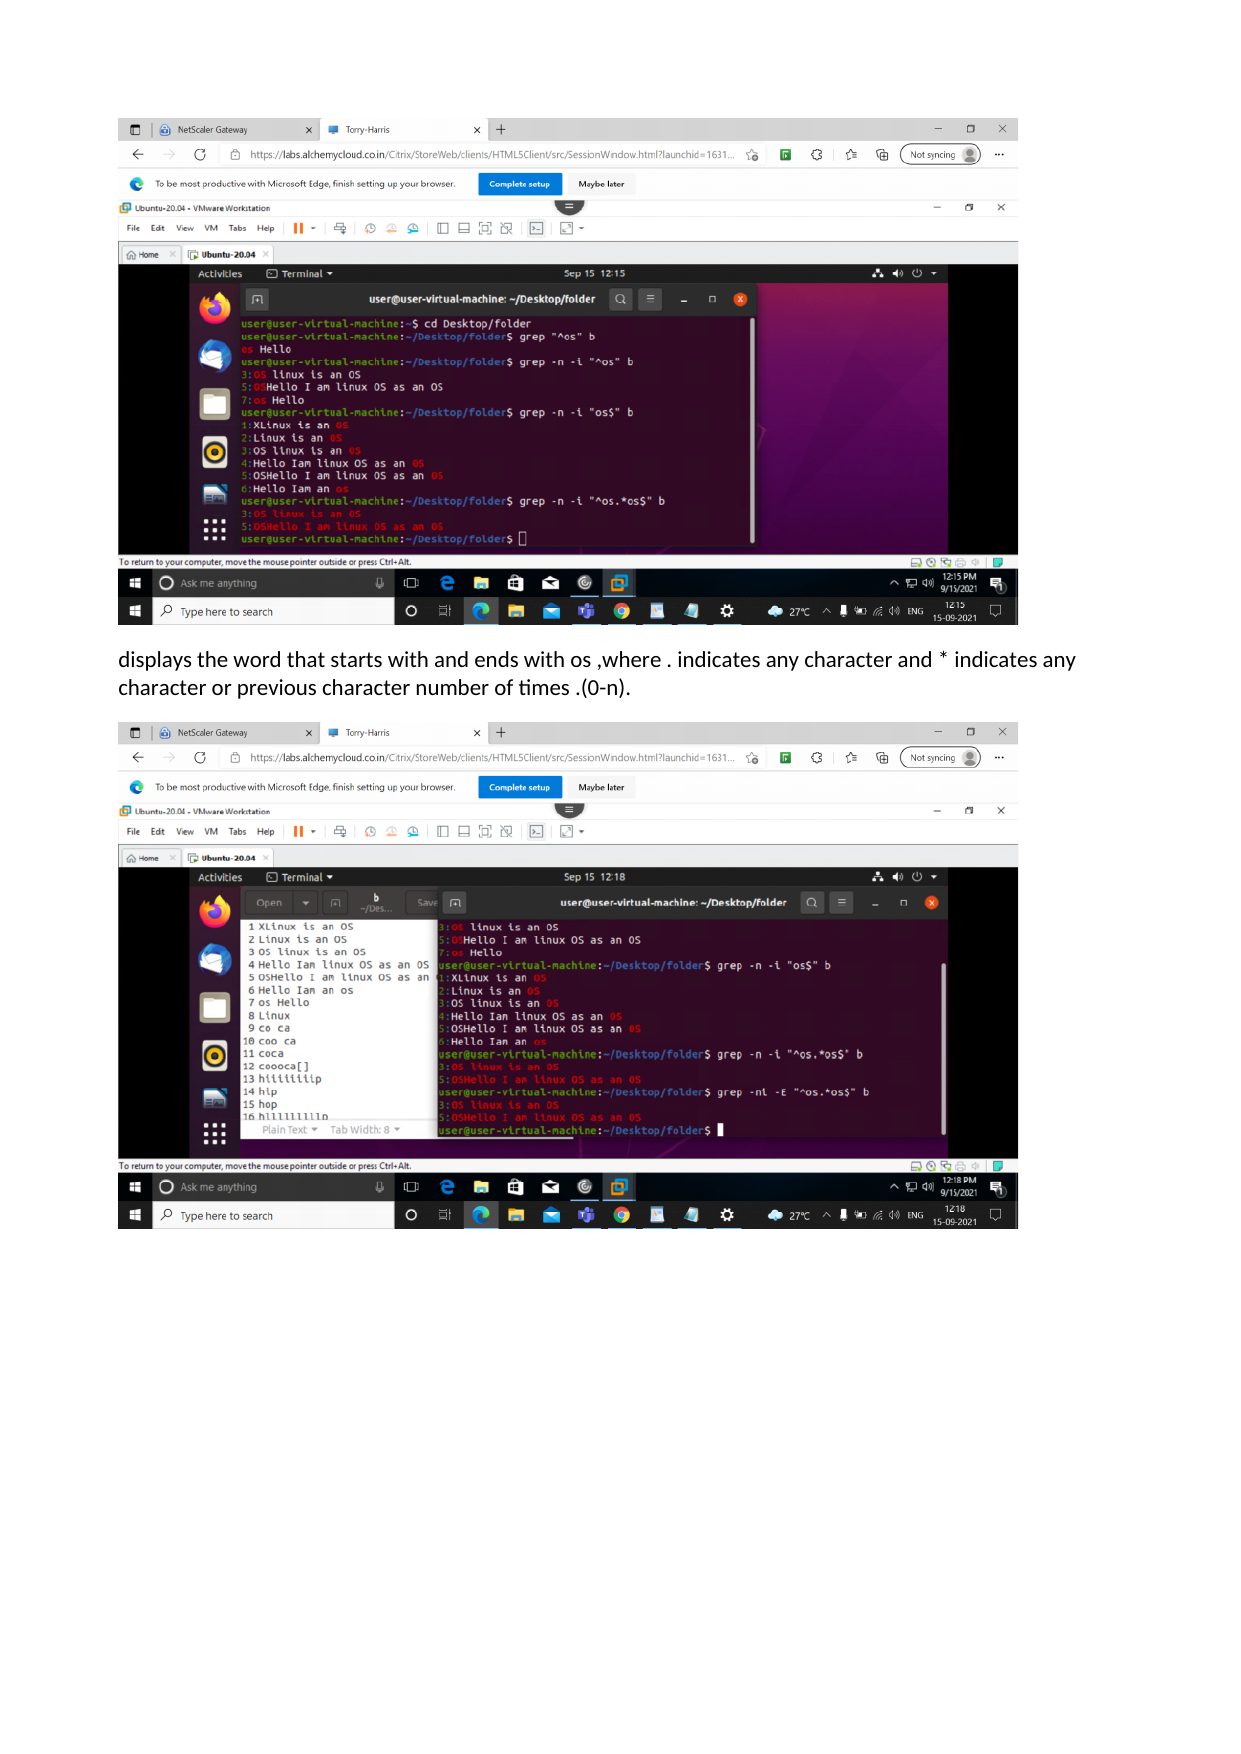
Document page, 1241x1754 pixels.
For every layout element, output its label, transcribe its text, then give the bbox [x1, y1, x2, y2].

text displays the word that starts with and ends with os ,where . indicates any character and * indicates any character or previous character number of times .(0-n). [118, 645, 1122, 701]
